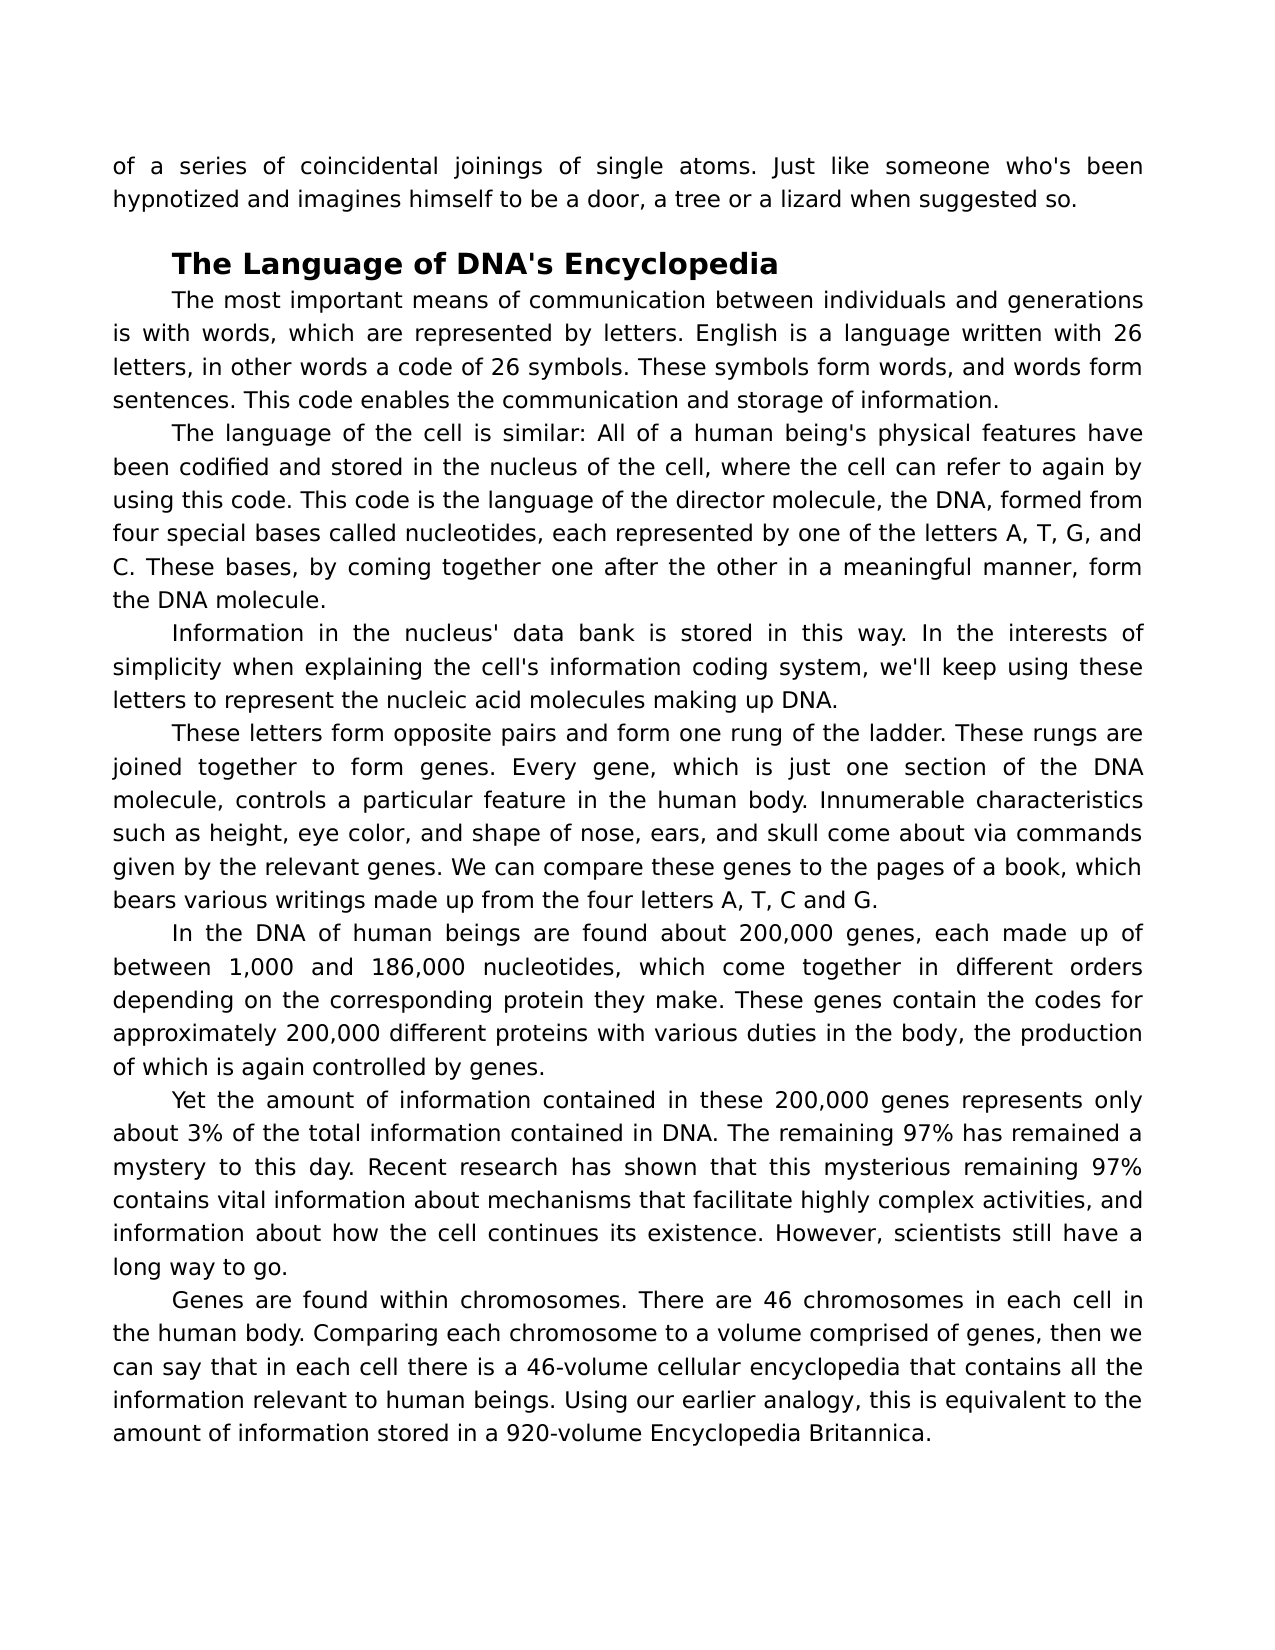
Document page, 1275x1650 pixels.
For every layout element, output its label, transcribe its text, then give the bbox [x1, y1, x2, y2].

text Information in the nucleus' data bank is stored in this way. In the interests of simplicity when explaining the cell's information coding system, we'll keep using these letters to represent the nucleic acid molecules making up DNA. [112, 615, 1145, 715]
text These letters form opposite pairs and form one rung of the ladder. These rungs are joined together to form genes. Every gene, which is just one section of the DNA molecule, controls a particular feature in the human body. Innumerable characteristics such as height, eye color, and shape of nose, ears, and skull come about via commands given by the relevant genes. We can compare these genes to the pages of a book, which bears various writings made up from the four letters A, T, C and G. [112, 715, 1145, 915]
text The language of the cell is similar: All of a human being's physical features have been codified and stored in the nucleus of the cell, where the cell can refer to again by using this code. This code is the language of the director molecule, the DNA, formed from four special bases called nucleotides, each represented by one of the letters A, T, G, and C. These bases, by coming together one after the other in a meaningful manner, form the DNA molecule. [112, 415, 1145, 615]
text Yet the amount of information contained in these 200,000 genes represents only about 3% of the total information contained in DNA. The remaining 97% has remained a mystery to this day. Recent research has shown that this mysterious remaining 97% contains vital information about mechanisms that facilitate highly complex activities, and information about how the cell continues its existence. However, scientists still have a long way to go. [112, 1082, 1145, 1282]
text Genes are found within chromosomes. There are 46 chromosomes in each cell in the human body. Comparing each chromosome to a volume comprised of genes, then we can say that in each cell there is a 46-volume cellular encyclopedia that contains all the information relevant to human beings. Using our earlier analogy, this is equivalent to the amount of information stored in a 920-volume Encyclopedia Britannica. [112, 1282, 1145, 1448]
text In the DNA of human beings are found about 200,000 genes, each made up of between 1,000 and 186,000 nucleotides, which come together in different orders depending on the corresponding protein they make. These genes contain the codes for approximately 200,000 different proteins with various duties in the body, the production of which is again controlled by genes. [112, 915, 1145, 1082]
text The most important means of communication between individuals and generations is with words, which are represented by letters. English is a language written with 26 letters, in other words a code of 26 symbols. These symbols form words, and words form sentences. This code enables the communication and storage of information. [112, 282, 1145, 415]
text of a series of coincidental joinings of single atoms. Just like someone who's been hypnotized and imagines himself to be a door, a tree or a lizard when suggested so. [112, 148, 1145, 214]
text The Language of DNA's Encyclopedia [112, 248, 1145, 282]
